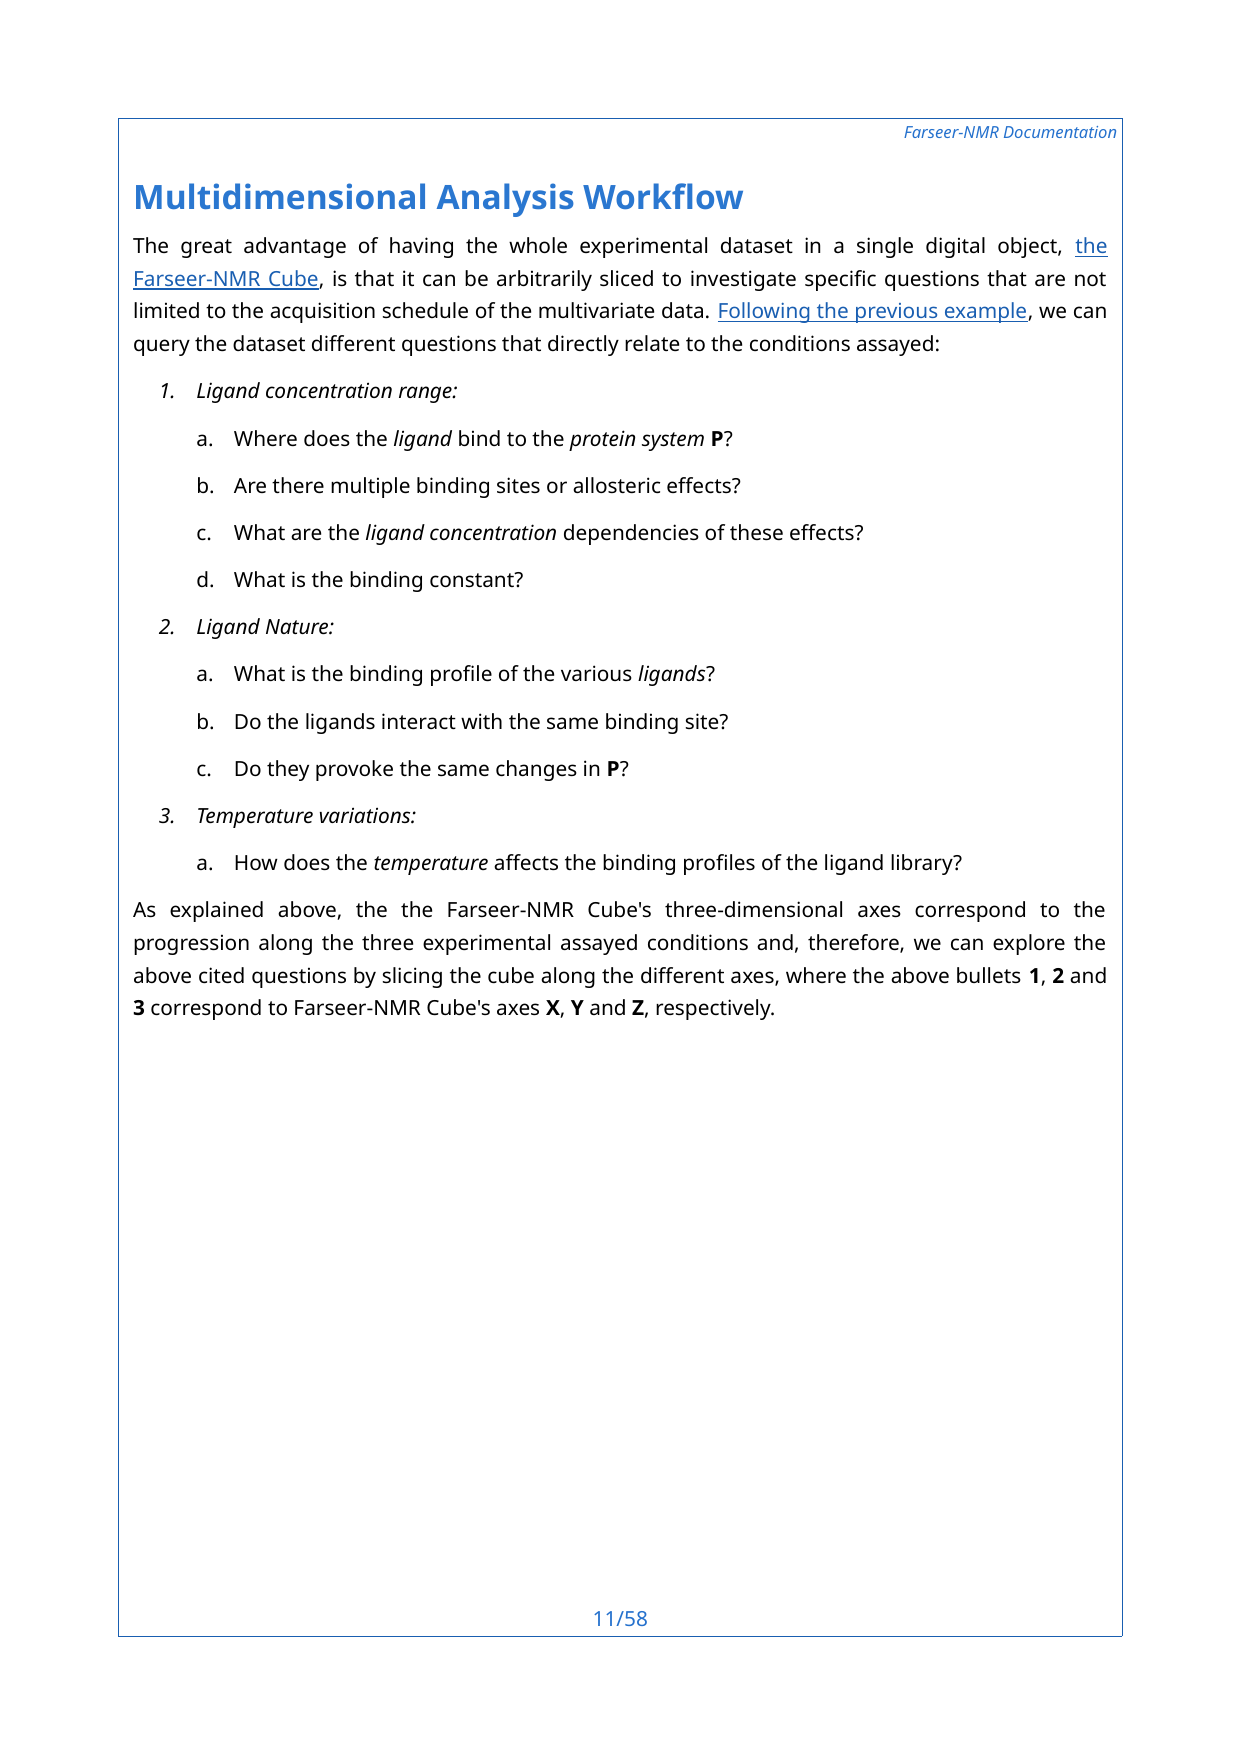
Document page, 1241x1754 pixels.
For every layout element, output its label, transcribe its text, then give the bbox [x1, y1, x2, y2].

list Do the ligands interact with the same binding site? [196, 707, 1119, 735]
list Do they provoke the same changes in P? [196, 754, 1119, 782]
text As explained above, the the Farseer-NMR Cube's three-dimensional axes correspond to the progression along the three experimental assayed conditions and, therefore, we can explore the above cited questions by slicing the cube along the different axes, where the above bullets 1, 2 and 3 correspond to Farseer-NMR Cube's axes X, Y and Z, respectively. [133, 896, 1107, 1022]
subtitle Multidimensional Analysis Workflow [133, 173, 1119, 219]
list Where does the ligand bind to the protein system P? [196, 424, 1119, 452]
list How does the temperature affects the binding profiles of the ligand library? [196, 848, 1119, 877]
list Temperature variations: [159, 801, 1119, 829]
list What is the binding profile of the various ligands? [196, 659, 1119, 688]
text The great advantage of having the whole experimental dataset in a single digital object, the Farseer-NMR Cube, is that it can be arbitrarily sliced to investigate specific questions that are not limited to the acquisition schedule of the multivariate data. Following the previous example, we can query the dataset different questions that directly relate to the conditions assayed: [133, 231, 1107, 358]
list What are the ligand concentration dependencies of these effects? [196, 518, 1119, 546]
list Ligand concentration range: [159, 376, 1119, 405]
list What is the binding constant? [196, 565, 1119, 594]
list Are there multiple binding sites or allosteric effects? [196, 471, 1119, 499]
list Ligand Nature: [159, 612, 1119, 641]
